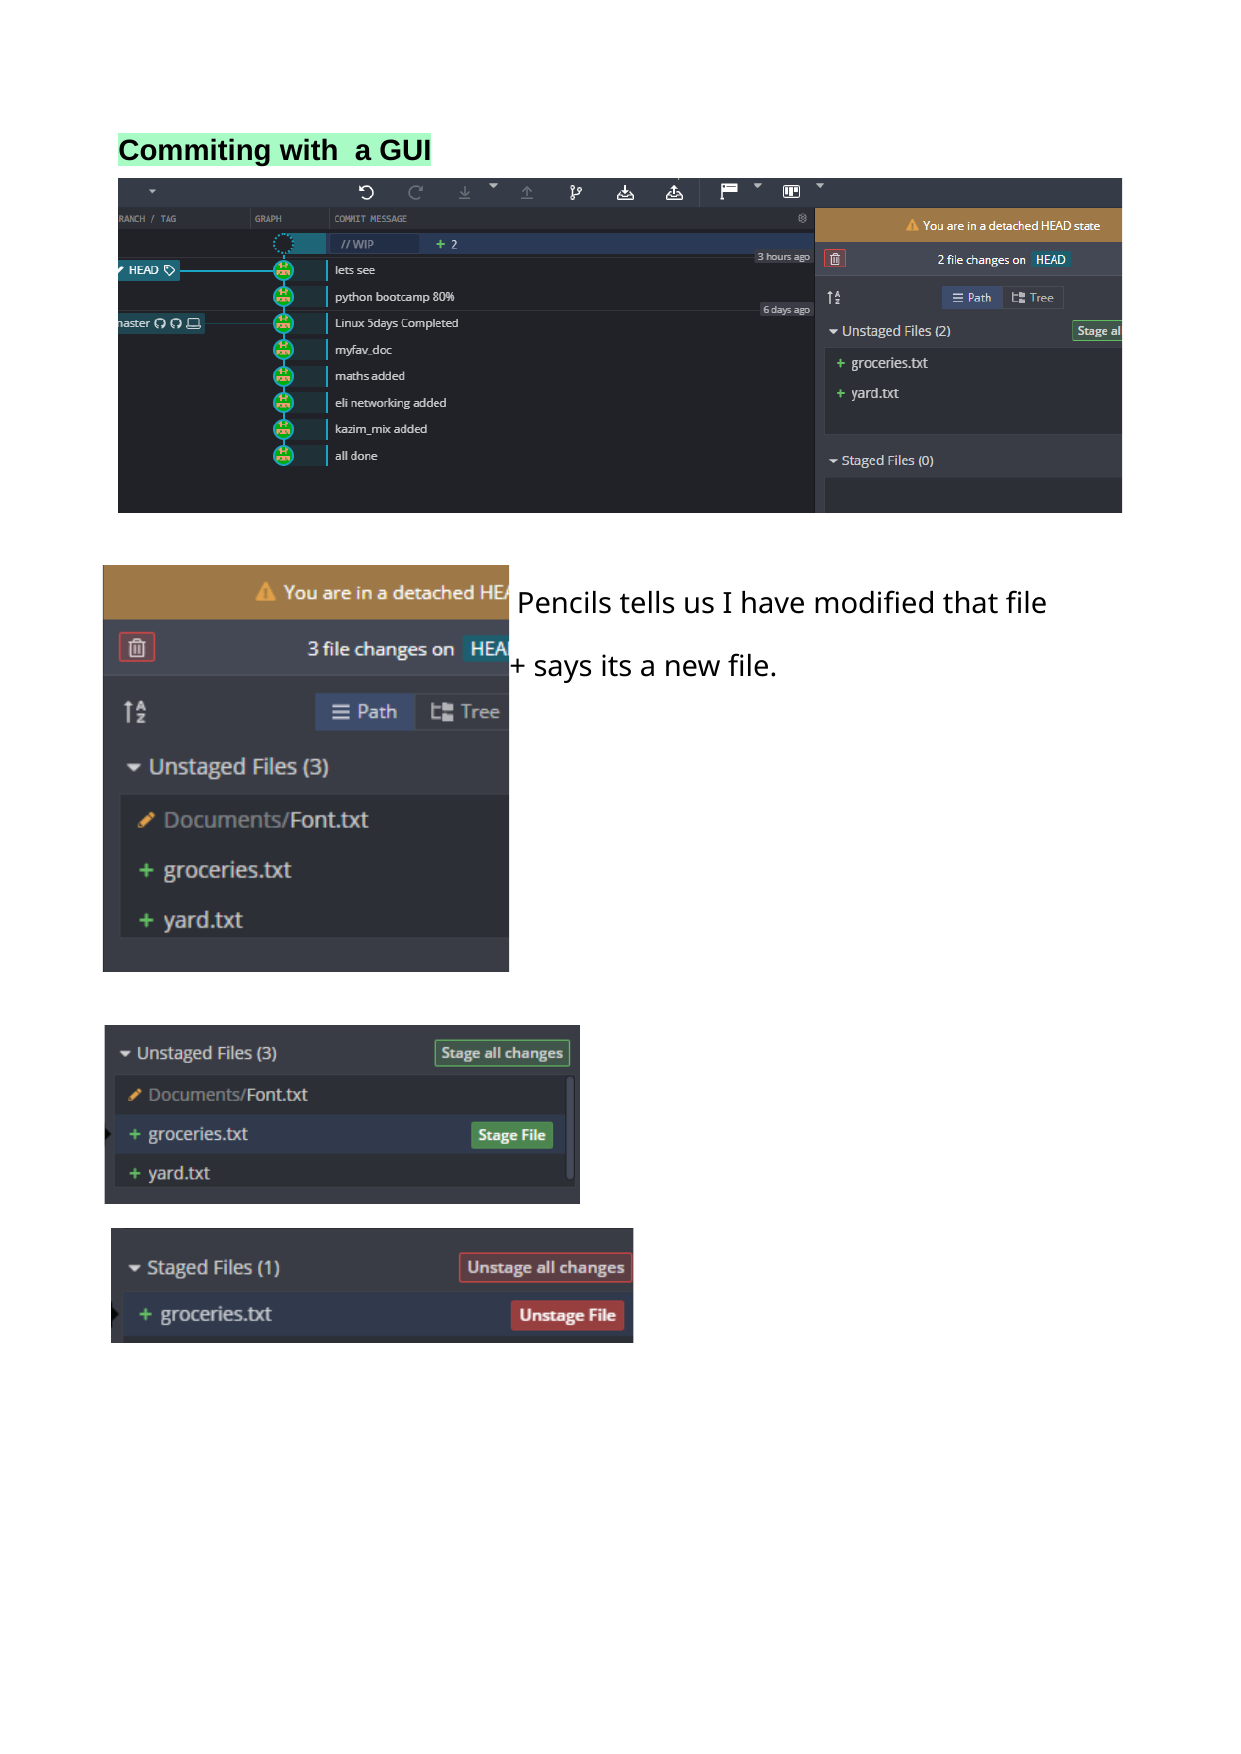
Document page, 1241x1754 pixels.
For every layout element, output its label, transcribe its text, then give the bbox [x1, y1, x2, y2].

picture [102, 565, 510, 972]
text Pencils tells us I have modified that file [510, 583, 1122, 622]
picture [118, 178, 1123, 513]
subtitle Commiting with a GUI [431, 133, 1122, 166]
text + says its a new file. [510, 645, 1122, 684]
picture [111, 1228, 634, 1343]
picture [104, 1025, 580, 1204]
